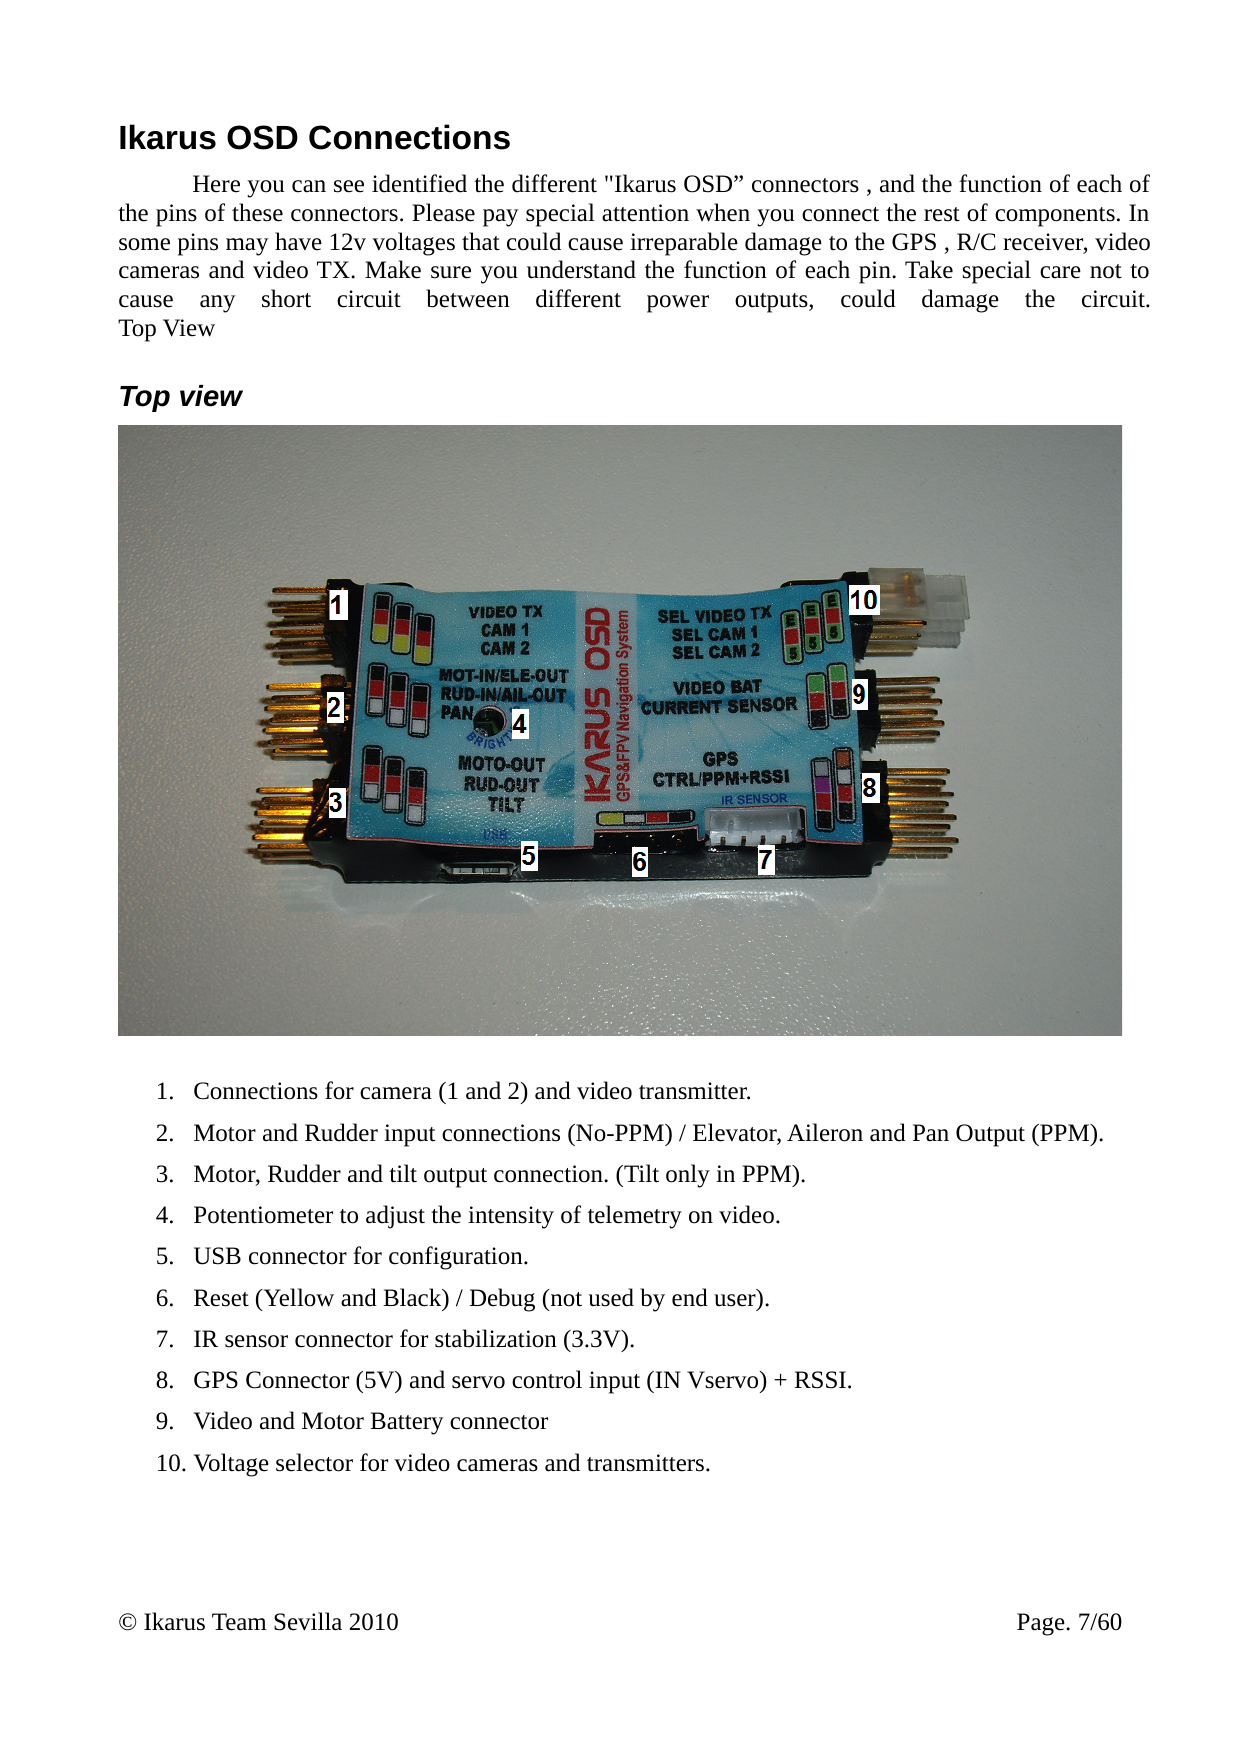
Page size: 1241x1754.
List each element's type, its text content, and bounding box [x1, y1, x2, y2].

list Potentiometer to adjust the intensity of telemetry on video. [156, 1200, 1152, 1229]
list Reset (Yellow and Black) / Debug (not used by end user). [156, 1283, 1152, 1311]
list USB connector for configuration. [156, 1241, 1152, 1270]
list Connections for camera (1 and 2) and video transmitter. [156, 1076, 1152, 1105]
list GPS Connector (5V) and servo control input (IN Vservo) + RSSI. [156, 1365, 1152, 1394]
list Motor, Rudder and tilt output connection. (Tilt only in PPM). [156, 1159, 1152, 1188]
subtitle Ikarus OSD Connections [118, 118, 1152, 157]
subtitle Top view [118, 379, 1152, 413]
list Motor and Rudder input connections (No-PPM) / Elevator, Aileron and Pan Output (PPM). [156, 1118, 1152, 1146]
list Voltage selector for video cameras and transmitters. [156, 1448, 1152, 1476]
list Video and Motor Battery connector [156, 1406, 1152, 1435]
text Here you can see identified the different "Ikarus OSD” connectors , and the function of each of the pins of these connectors. Please pay special attention when you connect the rest of components. In some pins may have 12v voltages that could cause irreparable damage to the GPS , R/C receiver, video cameras and video TX. Make sure you understand the function of each pin. Take special care not to cause any short circuit between different power outputs, could damage the circuit. Top View [118, 169, 1152, 342]
list IR sensor connector for stabilization (3.3V). [156, 1324, 1152, 1353]
